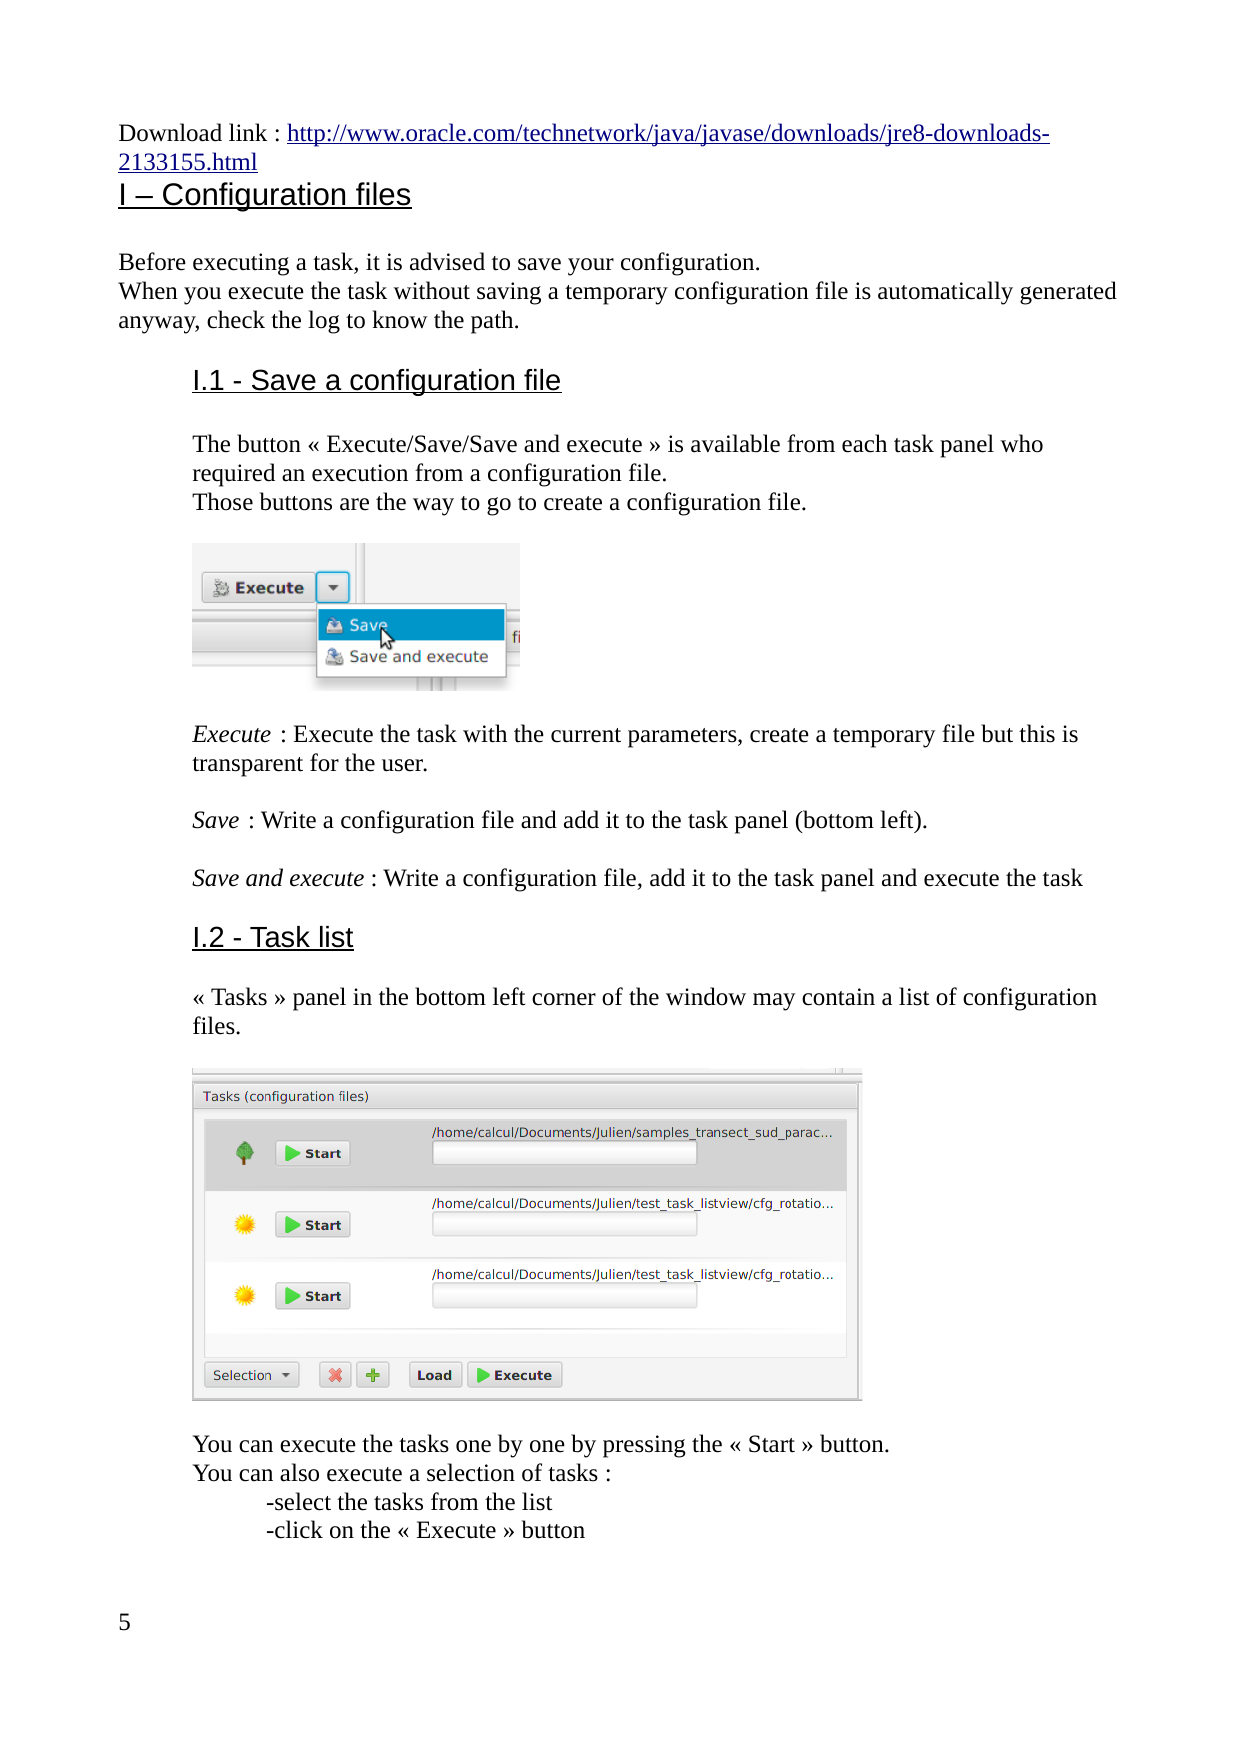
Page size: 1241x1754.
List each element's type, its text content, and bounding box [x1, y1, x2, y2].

subtitle I.2 - Task list [192, 920, 1122, 954]
text Save : Write a configuration file and add it to the task panel (bottom left). [192, 805, 1122, 834]
text When you execute the task without saving a temporary configuration file is automatically generated anyway, check the log to know the path. [118, 276, 1122, 334]
text -click on the « Execute » button [192, 1515, 1122, 1544]
text -select the tasks from the list [192, 1487, 1122, 1515]
subtitle I.1 - Save a configuration file [192, 362, 1122, 396]
text Those buttons are the way to go to create a configuration file. [192, 487, 1122, 516]
subtitle I – Configuration files [118, 176, 1122, 212]
text The button « Execute/Save/Save and execute » is available from each task panel who required an execution from a configuration file. [192, 429, 1122, 487]
text « Tasks » panel in the bottom left corner of the window may contain a list of configuration files. [192, 982, 1122, 1040]
text Before executing a task, it is advised to save your configuration. [118, 247, 1122, 276]
picture [192, 1068, 863, 1401]
text Save and execute : Write a configuration file, add it to the task panel and execute the task [192, 863, 1122, 891]
text You can execute the tasks one by one by pressing the « Start » button. [192, 1429, 1122, 1458]
text Download link : http://www.oracle.com/technetwork/java/javase/downloads/jre8-downloads-2133155.html [118, 118, 1122, 176]
text You can also execute a selection of tasks : [192, 1458, 1122, 1487]
text Execute : Execute the task with the current parameters, create a temporary file but this is transparent for the user. [192, 719, 1122, 776]
picture [192, 543, 520, 691]
